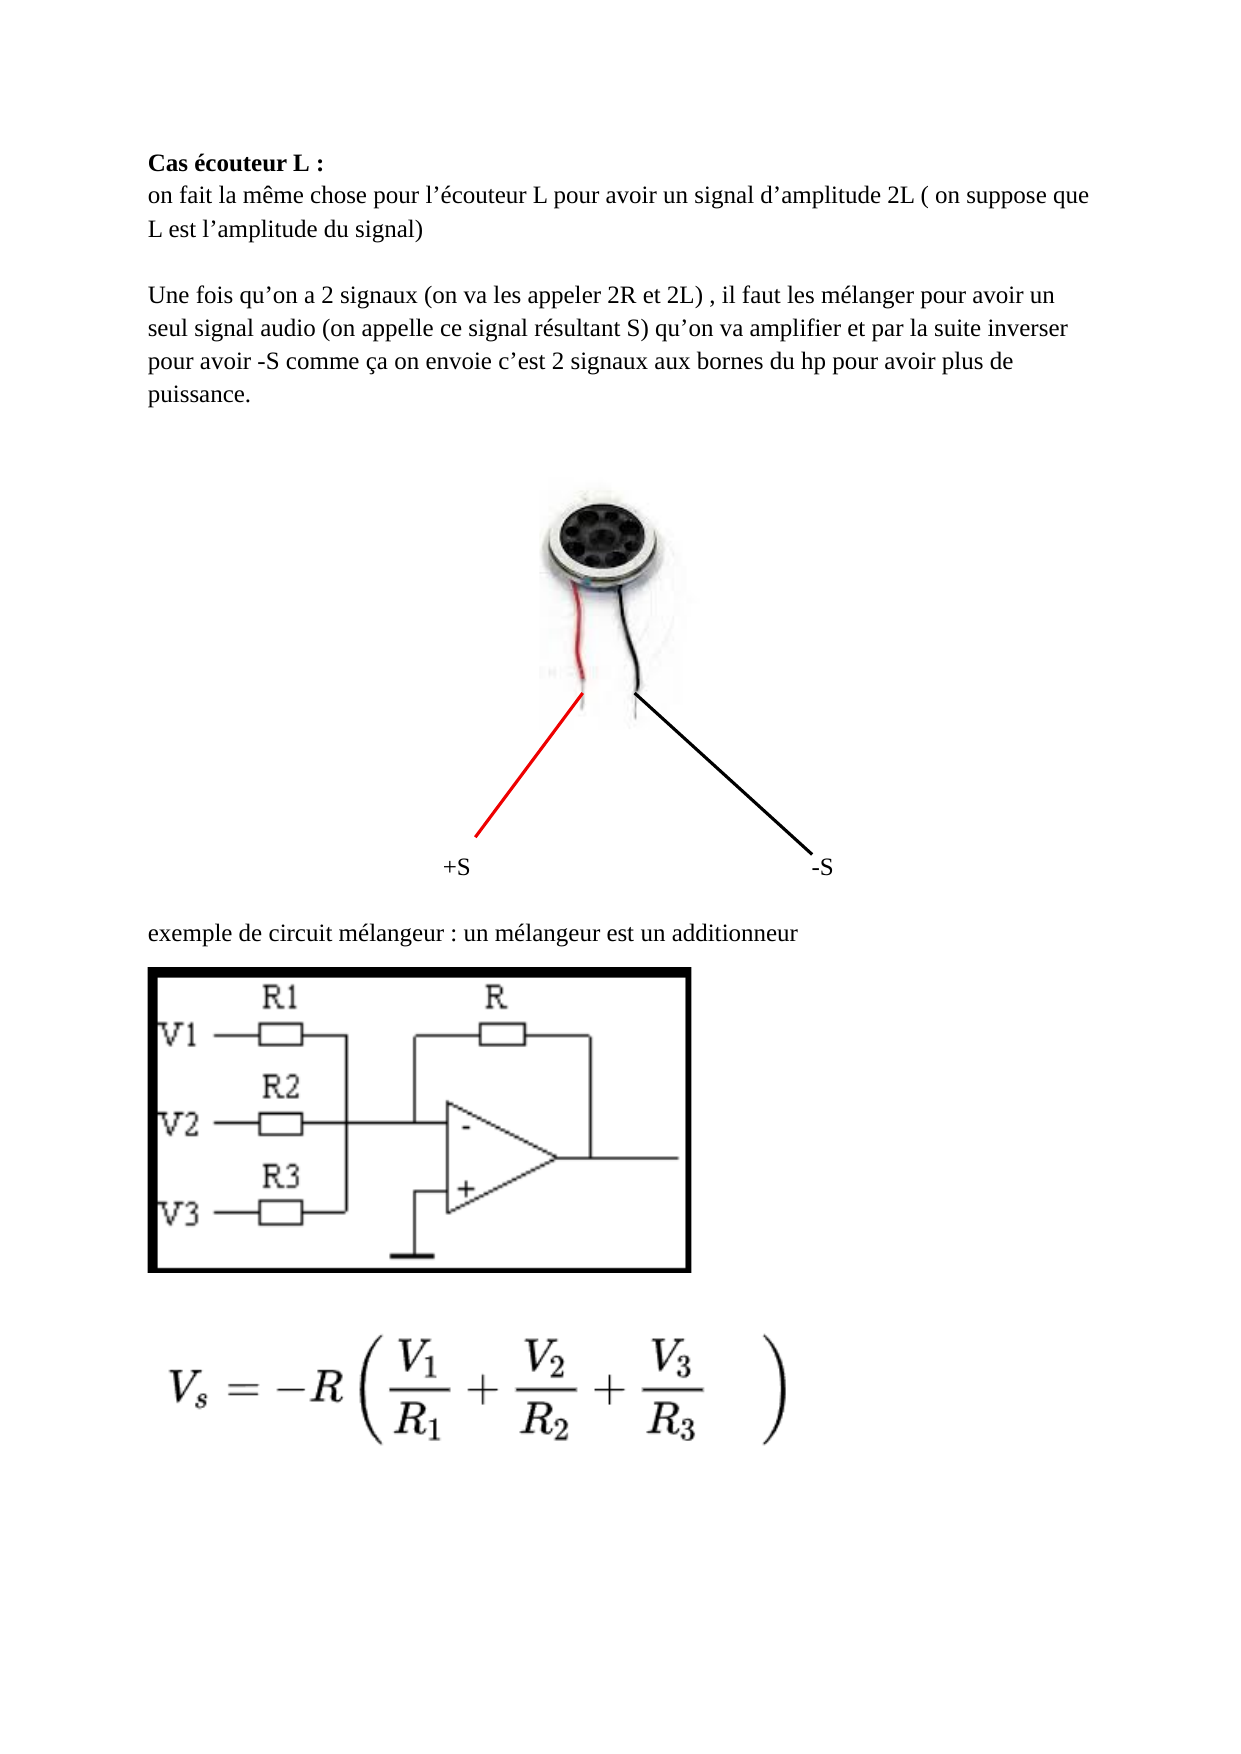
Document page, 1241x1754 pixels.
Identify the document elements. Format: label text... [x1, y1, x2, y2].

text +S -S exemple de circuit mélangeur : un mélangeur est un additionneur [148, 852, 1093, 947]
text Cas écouteur L : on fait la même chose pour l’écouteur L pour avoir un signal d’amplitude 2L ( on suppose que L est l’amplitude du signal) Une fois qu’on a 2 signaux (on va les appeler 2R et 2L) , il faut les mélanger pour avoir un seul signal audio (on appelle ce signal résultant S) qu’on va amplifier et par la suite inverser pour avoir -S comme ça on envoie c’est 2 signaux aux bornes du hp pour avoir plus de puissance. [148, 148, 1093, 407]
